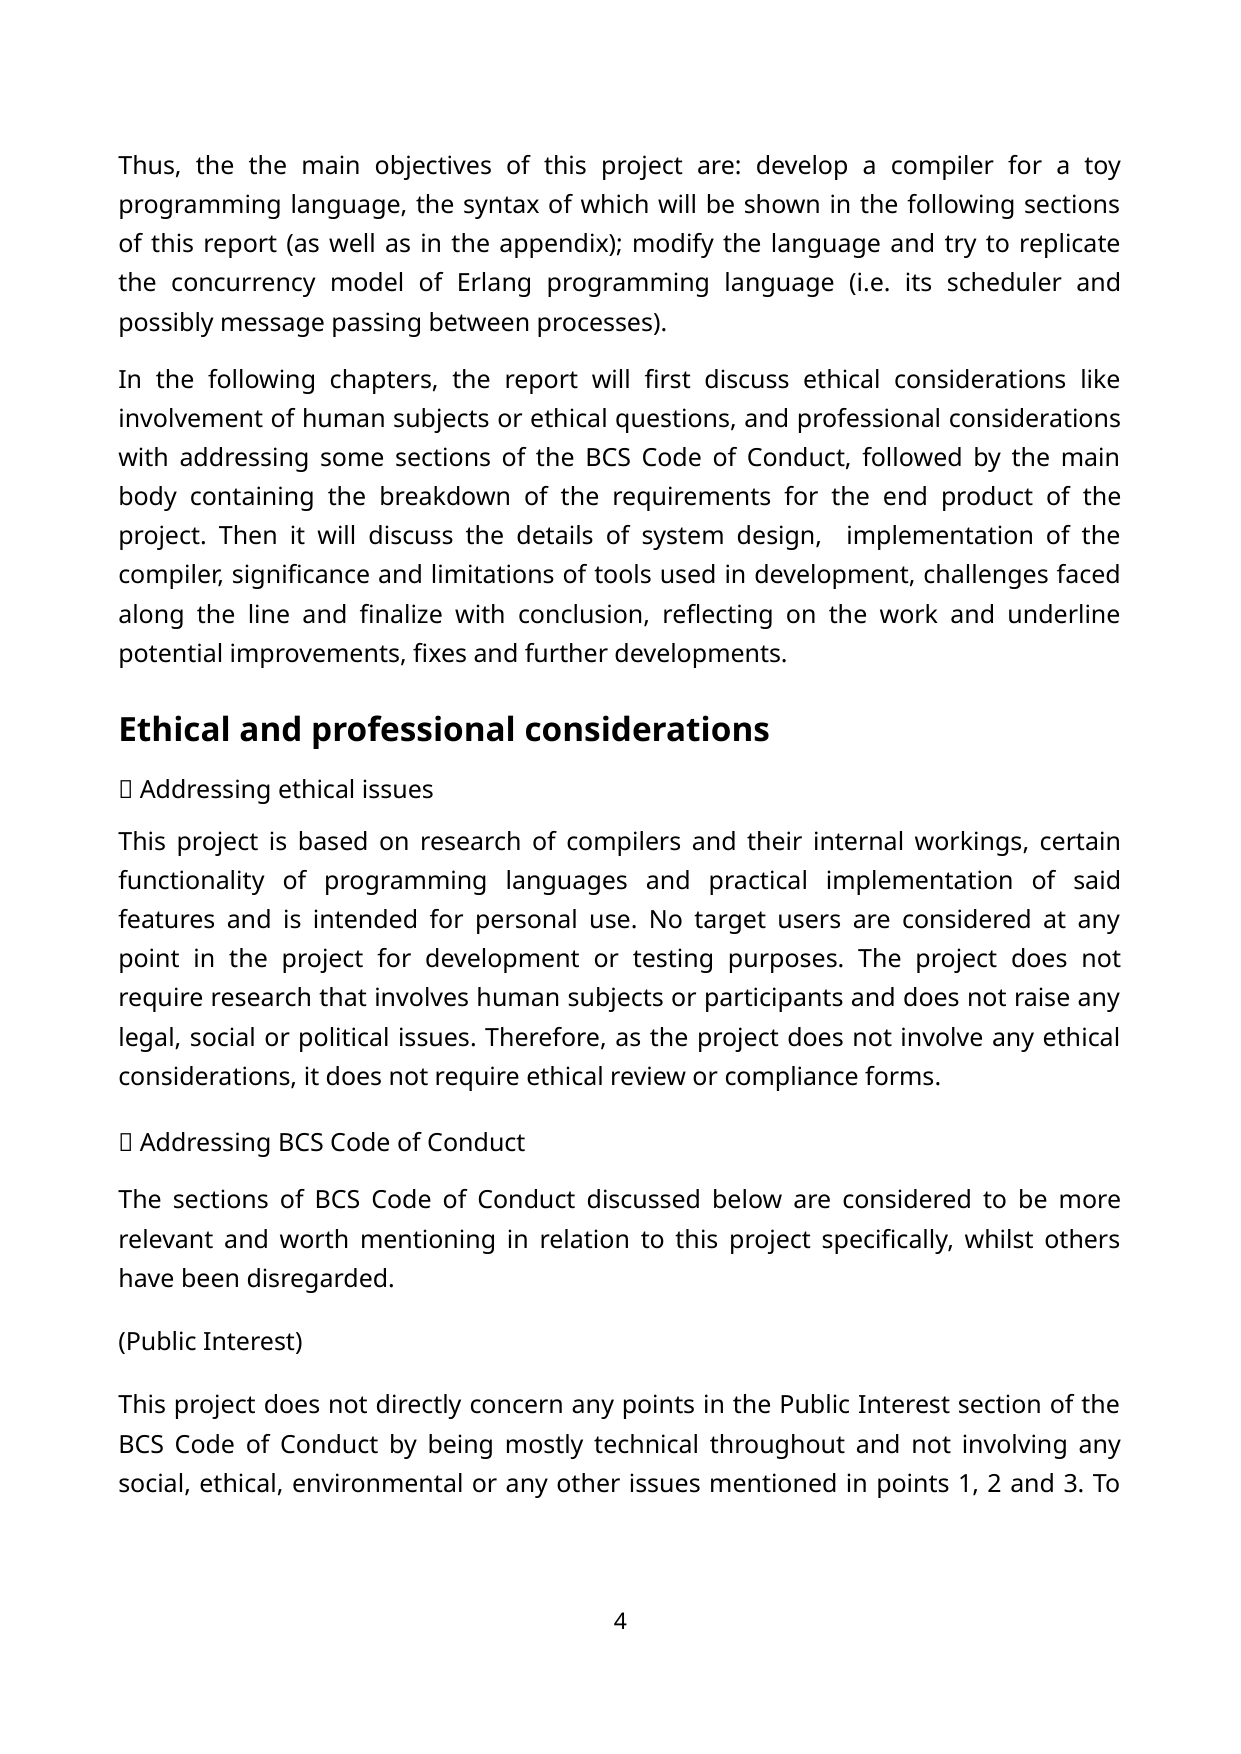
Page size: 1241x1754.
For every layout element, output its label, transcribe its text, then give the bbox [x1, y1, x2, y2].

text Thus, the the main objectives of this project are: develop a compiler for a toy programming language, the syntax of which will be shown in the following sections of this report (as well as in the appendix); modify the language and try to replicate the concurrency model of Erlang programming language (i.e. its scheduler and possibly message passing between processes). [118, 148, 1122, 338]
text In the following chapters, the report will first discuss ethical considerations like involvement of human subjects or ethical questions, and professional considerations with addressing some sections of the BCS Code of Conduct, followed by the main body containing the breakdown of the requirements for the end product of the project. Then it will discuss the details of system design, implementation of the compiler, significance and limitations of tools used in development, challenges faced along the line and finalize with conclusion, reflecting on the work and underline potential improvements, fixes and further developments. [118, 361, 1122, 669]
text This project does not directly concern any points in the Public Interest section of the BCS Code of Conduct by being mostly technical throughout and not involving any social, ethical, environmental or any other issues mentioned in points 1, 2 and 3. To [118, 1387, 1122, 1499]
subtitle  Addressing BCS Code of Conduct [118, 1124, 1122, 1158]
subtitle  Addressing ethical issues [118, 772, 1122, 806]
text The sections of BCS Code of Conduct discussed below are considered to be more relevant and worth mentioning in relation to this project specifically, whilst others have been disregarded. [118, 1182, 1122, 1294]
text This project is based on research of compilers and their internal workings, certain functionality of programming languages and practical implementation of said features and is intended for personal use. No target users are considered at any point in the project for development or testing purposes. The project does not require research that involves human subjects or participants and does not raise any legal, social or political issues. Therefore, as the project does not involve any ethical considerations, it does not require ethical review or compliance forms. [118, 823, 1122, 1092]
subtitle Ethical and professional considerations [118, 706, 1122, 751]
text (Public Interest) [118, 1323, 1122, 1357]
